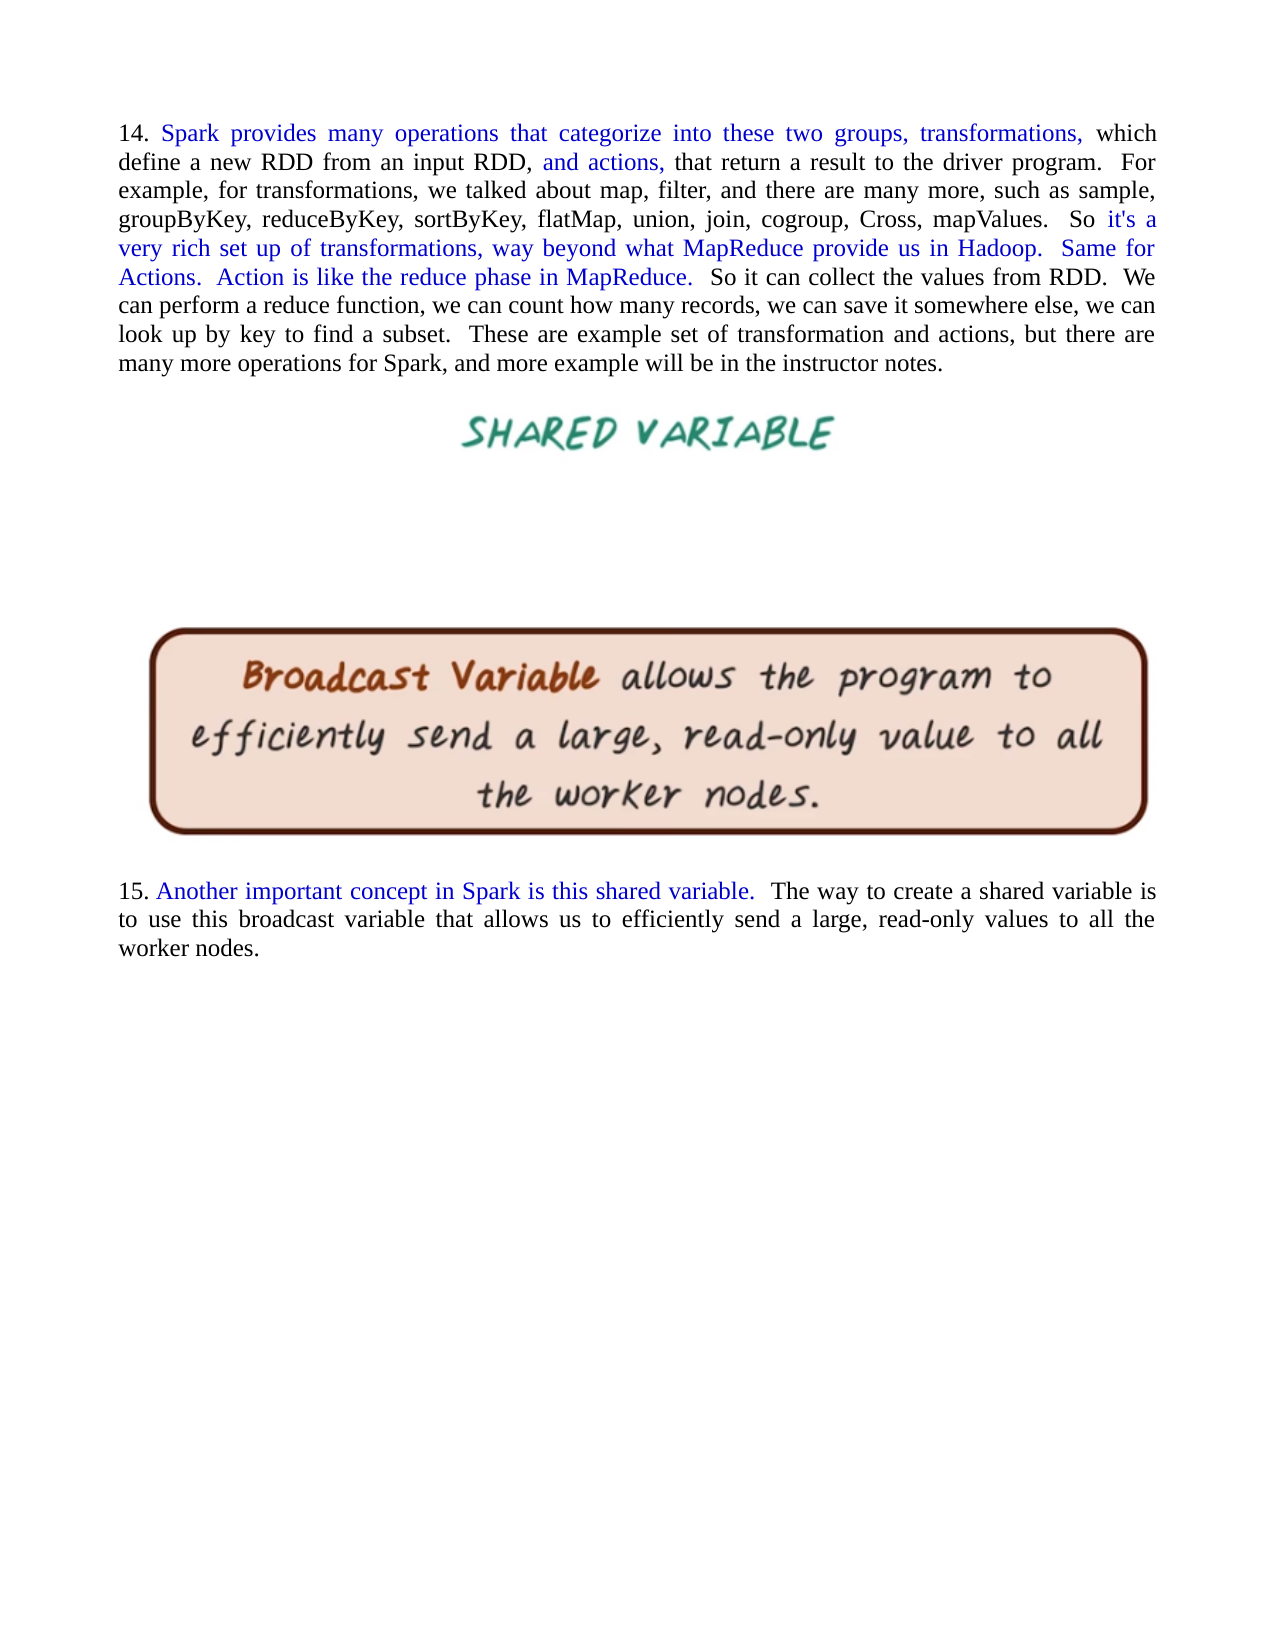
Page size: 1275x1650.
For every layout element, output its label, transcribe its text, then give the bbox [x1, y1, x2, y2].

text 15. Another important concept in Spark is this shared variable. The way to create a shared variable is to use this broadcast variable that allows us to efficiently send a large, read-only values to all the worker nodes. [118, 876, 1157, 962]
picture [118, 405, 1157, 847]
text 14. Spark provides many operations that categorize into these two groups, transformations, which define a new RDD from an input RDD, and actions, that return a result to the driver program. For example, for transformations, we talked about map, filter, and there are many more, such as sample, groupByKey, reduceByKey, sortByKey, flatMap, union, join, cogroup, Cross, mapValues. So it's a very rich set up of transformations, way beyond what MapReduce provide us in Hadoop. Same for Actions. Action is like the reduce phase in MapReduce. So it can collect the values from RDD. We can perform a reduce function, we can count how many records, we can save it somewhere else, we can look up by key to find a subset. These are example set of transformation and actions, but there are many more operations for Spark, and more example will be in the instructor notes. [118, 118, 1157, 377]
